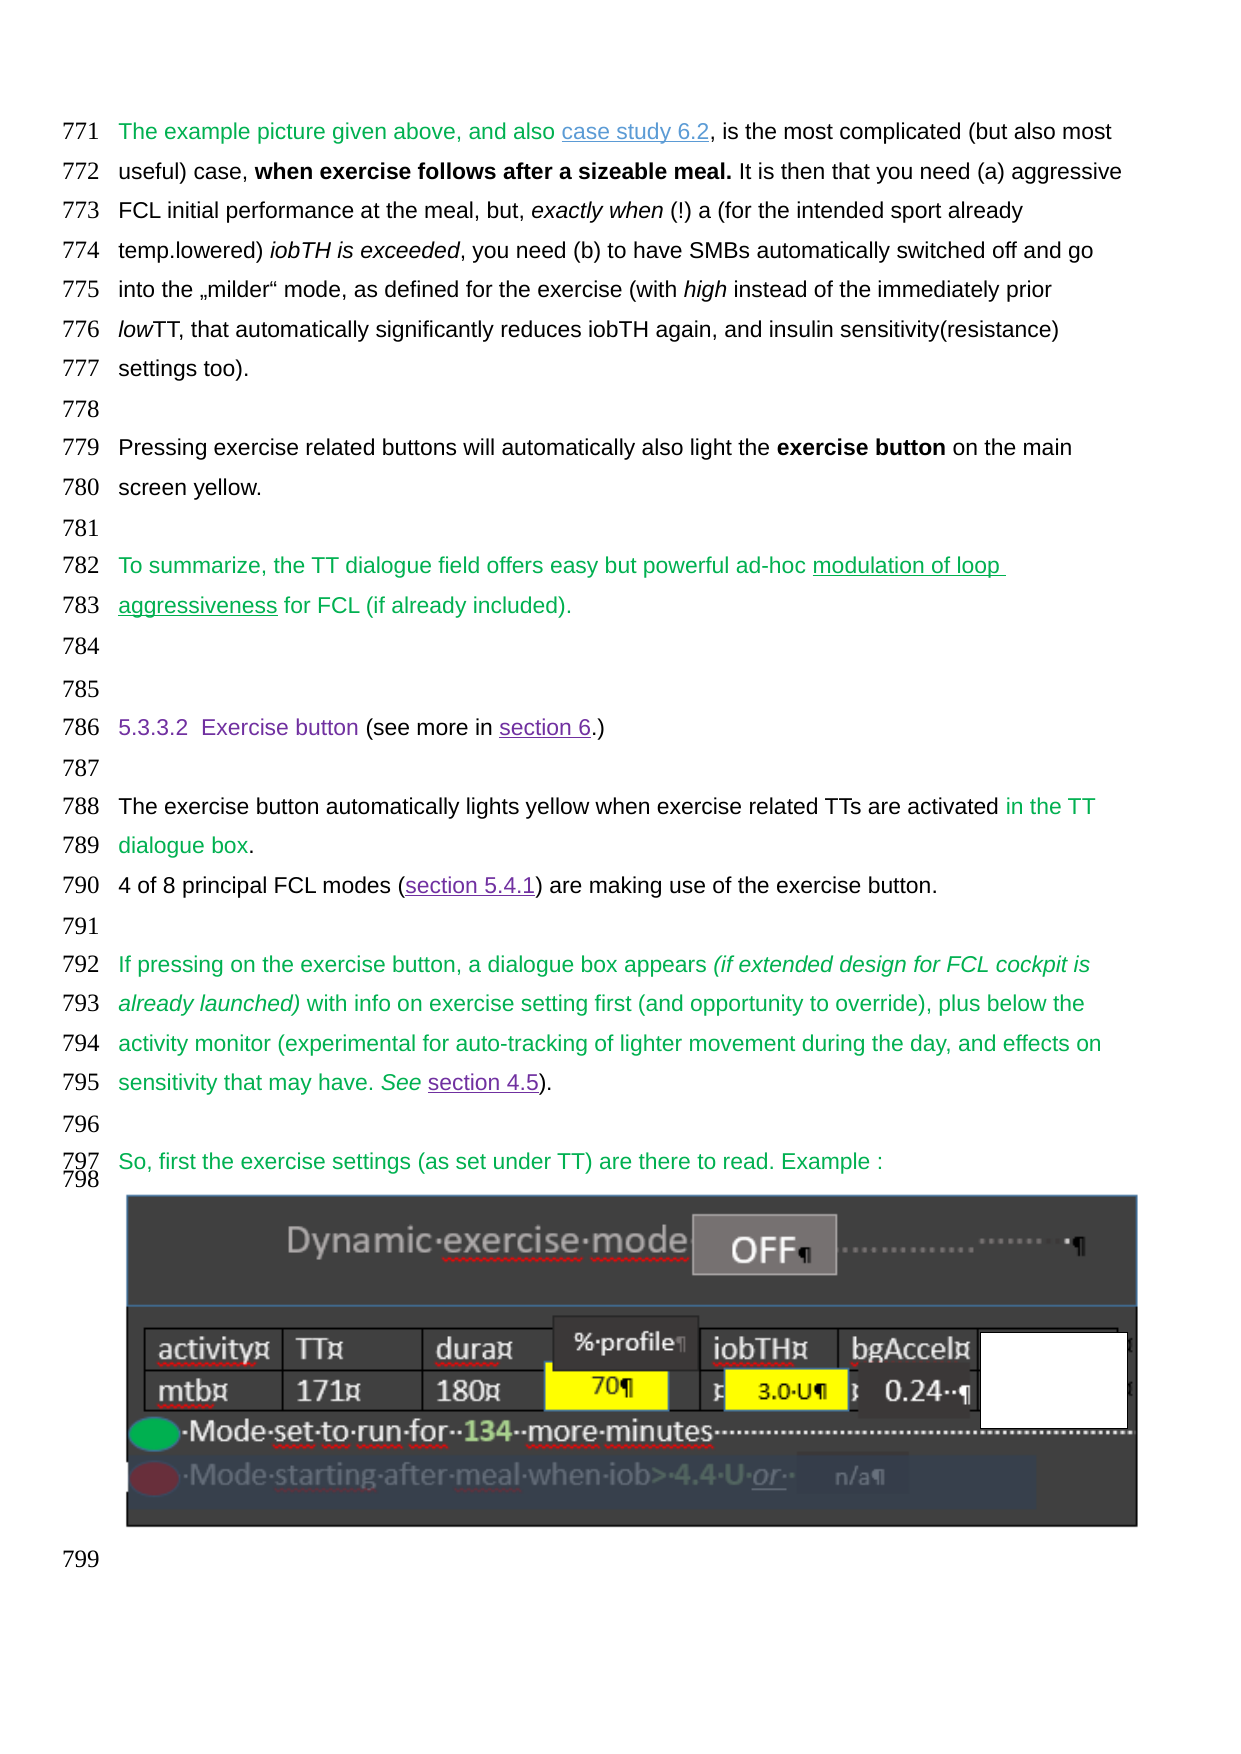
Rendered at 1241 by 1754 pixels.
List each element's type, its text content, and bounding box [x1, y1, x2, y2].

text To summarize, the TT dialogue field offers easy but powerful ad-hoc modulation of loop aggressiveness for FCL (if already included). [118, 552, 1122, 618]
text 70 % [996, 1369, 1112, 1403]
text 5.3.3.2 Exercise button (see more in section 6.) [118, 714, 1122, 740]
text effect.sens. [996, 1340, 1112, 1369]
text The exercise button automatically lights yellow when exercise related TTs are activated in the TT dialogue box. [118, 793, 1122, 859]
text If pressing on the exercise button, a dialogue box appears (if extended design for FCL cockpit is already launched) with info on exercise setting first (and opportunity to override), plus below the activity monitor (experimental for auto-tracking of lighter movement during the day, and effects on sensitivity that may have. See section 4.5). [118, 951, 1122, 1096]
text Pressing exercise related buttons will automatically also light the exercise button on the main screen yellow. [118, 434, 1122, 500]
text So, first the exercise settings (as set under TT) are there to read. Example : [118, 1148, 1122, 1174]
text 4 of 8 principal FCL modes (section 5.4.1) are making use of the exercise button. [118, 872, 1122, 898]
text The example picture given above, and also case study 6.2, is the most complicated (but also most useful) case, when exercise follows after a sizeable meal. It is then that you need (a) aggressive FCL initial performance at the meal, but, exactly when (!) a (for the intended sport already temp.lowered) iobTH is exceeded, you need (b) to have SMBs automatically switched off and go into the „milder“ mode, as defined for the exercise (with high instead of the immediately prior lowTT, that automatically significantly reduces iobTH again, and insulin sensitivity(resistance) settings too). [118, 118, 1122, 381]
